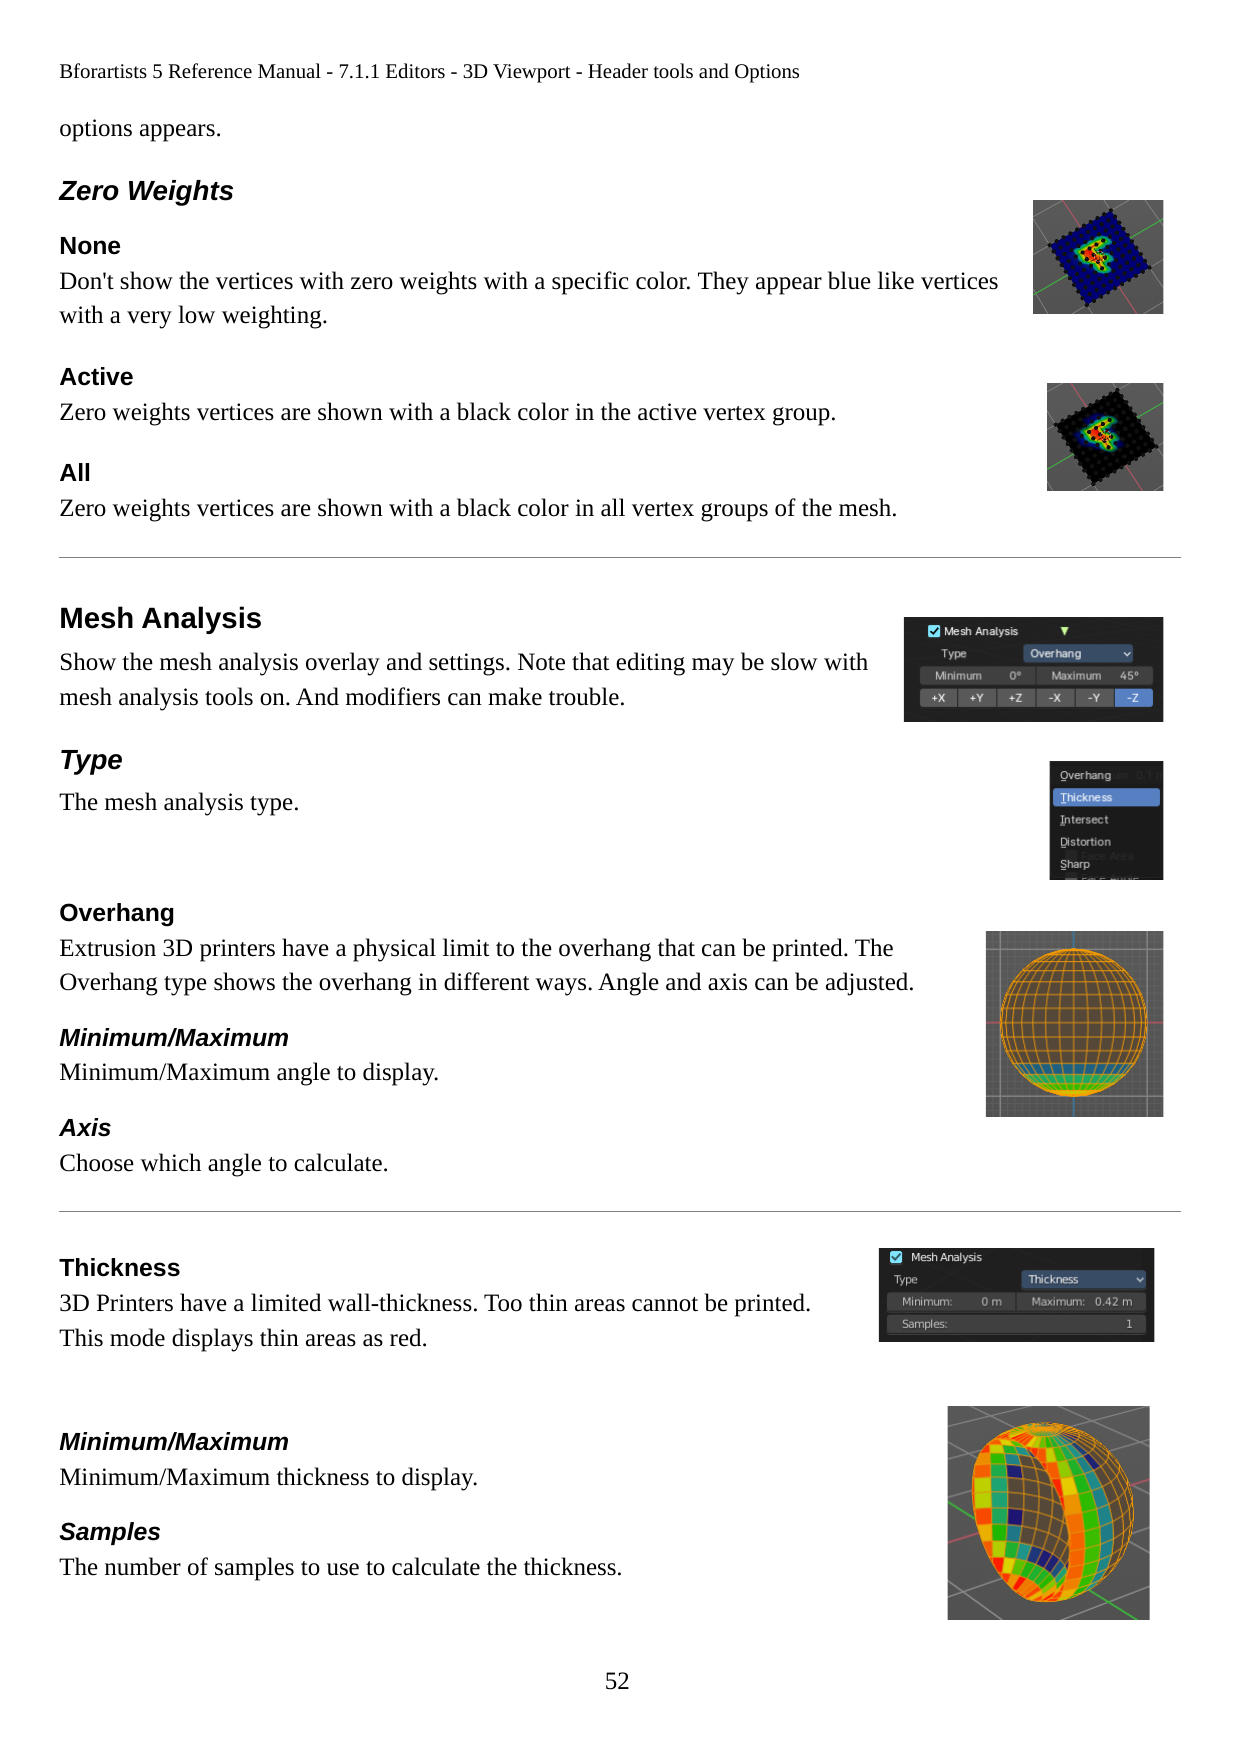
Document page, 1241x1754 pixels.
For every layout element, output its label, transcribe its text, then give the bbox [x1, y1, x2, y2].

subtitle Mesh Analysis [59, 601, 1181, 634]
subtitle Active [59, 362, 1181, 390]
text The number of samples to use to calculate the thickness. [59, 1552, 947, 1581]
subtitle None [59, 231, 1033, 259]
text The mesh analysis type. [59, 787, 1049, 816]
text Extrusion 3D printers have a physical limit to the overhang that can be printed. The Overhang type shows the overhang in different ways. Angle and axis can be adjusted. [59, 933, 985, 996]
subtitle Axis [59, 1113, 1181, 1141]
picture [1049, 761, 1164, 880]
subtitle [1150, 1427, 1181, 1456]
text Show the mesh analysis overlay and settings. Note that editing may be slow with mesh analysis tools on. And modifiers can make trouble. [59, 647, 903, 710]
text Choose which angle to calculate. [59, 1148, 1181, 1176]
picture [1033, 200, 1164, 314]
picture [985, 931, 1164, 1117]
picture [878, 1248, 1155, 1342]
subtitle [1164, 1023, 1181, 1051]
picture [1047, 383, 1164, 491]
subtitle [1164, 231, 1181, 259]
subtitle All [59, 458, 1047, 487]
subtitle Overhang [59, 898, 1181, 927]
subtitle Thickness [59, 1253, 878, 1282]
subtitle [1150, 1517, 1181, 1546]
text Minimum/Maximum angle to display. [59, 1057, 985, 1086]
subtitle Minimum/Maximum [59, 1023, 985, 1051]
text Zero weights vertices are shown with a black color in the active vertex group. [59, 397, 1047, 425]
subtitle Type [59, 743, 1181, 775]
text options appears. [59, 113, 1181, 141]
picture [903, 617, 1164, 722]
text Don't show the vertices with zero weights with a specific color. They appear blue like vertices with a very low weighting. [59, 266, 1181, 329]
text Zero weights vertices are shown with a black color in all vertex groups of the mesh. [59, 493, 1181, 522]
picture [947, 1406, 1150, 1620]
text Minimum/Maximum thickness to display. [59, 1462, 947, 1491]
text [1164, 787, 1181, 816]
text [1150, 1462, 1181, 1491]
subtitle Zero Weights [59, 174, 1181, 206]
subtitle [1155, 1253, 1181, 1282]
text 3D Printers have a limited wall-thickness. Too thin areas cannot be printed. This mode displays thin areas as red. [59, 1288, 1181, 1351]
subtitle [1164, 458, 1181, 487]
subtitle Minimum/Maximum [59, 1427, 947, 1456]
subtitle Samples [59, 1517, 947, 1546]
